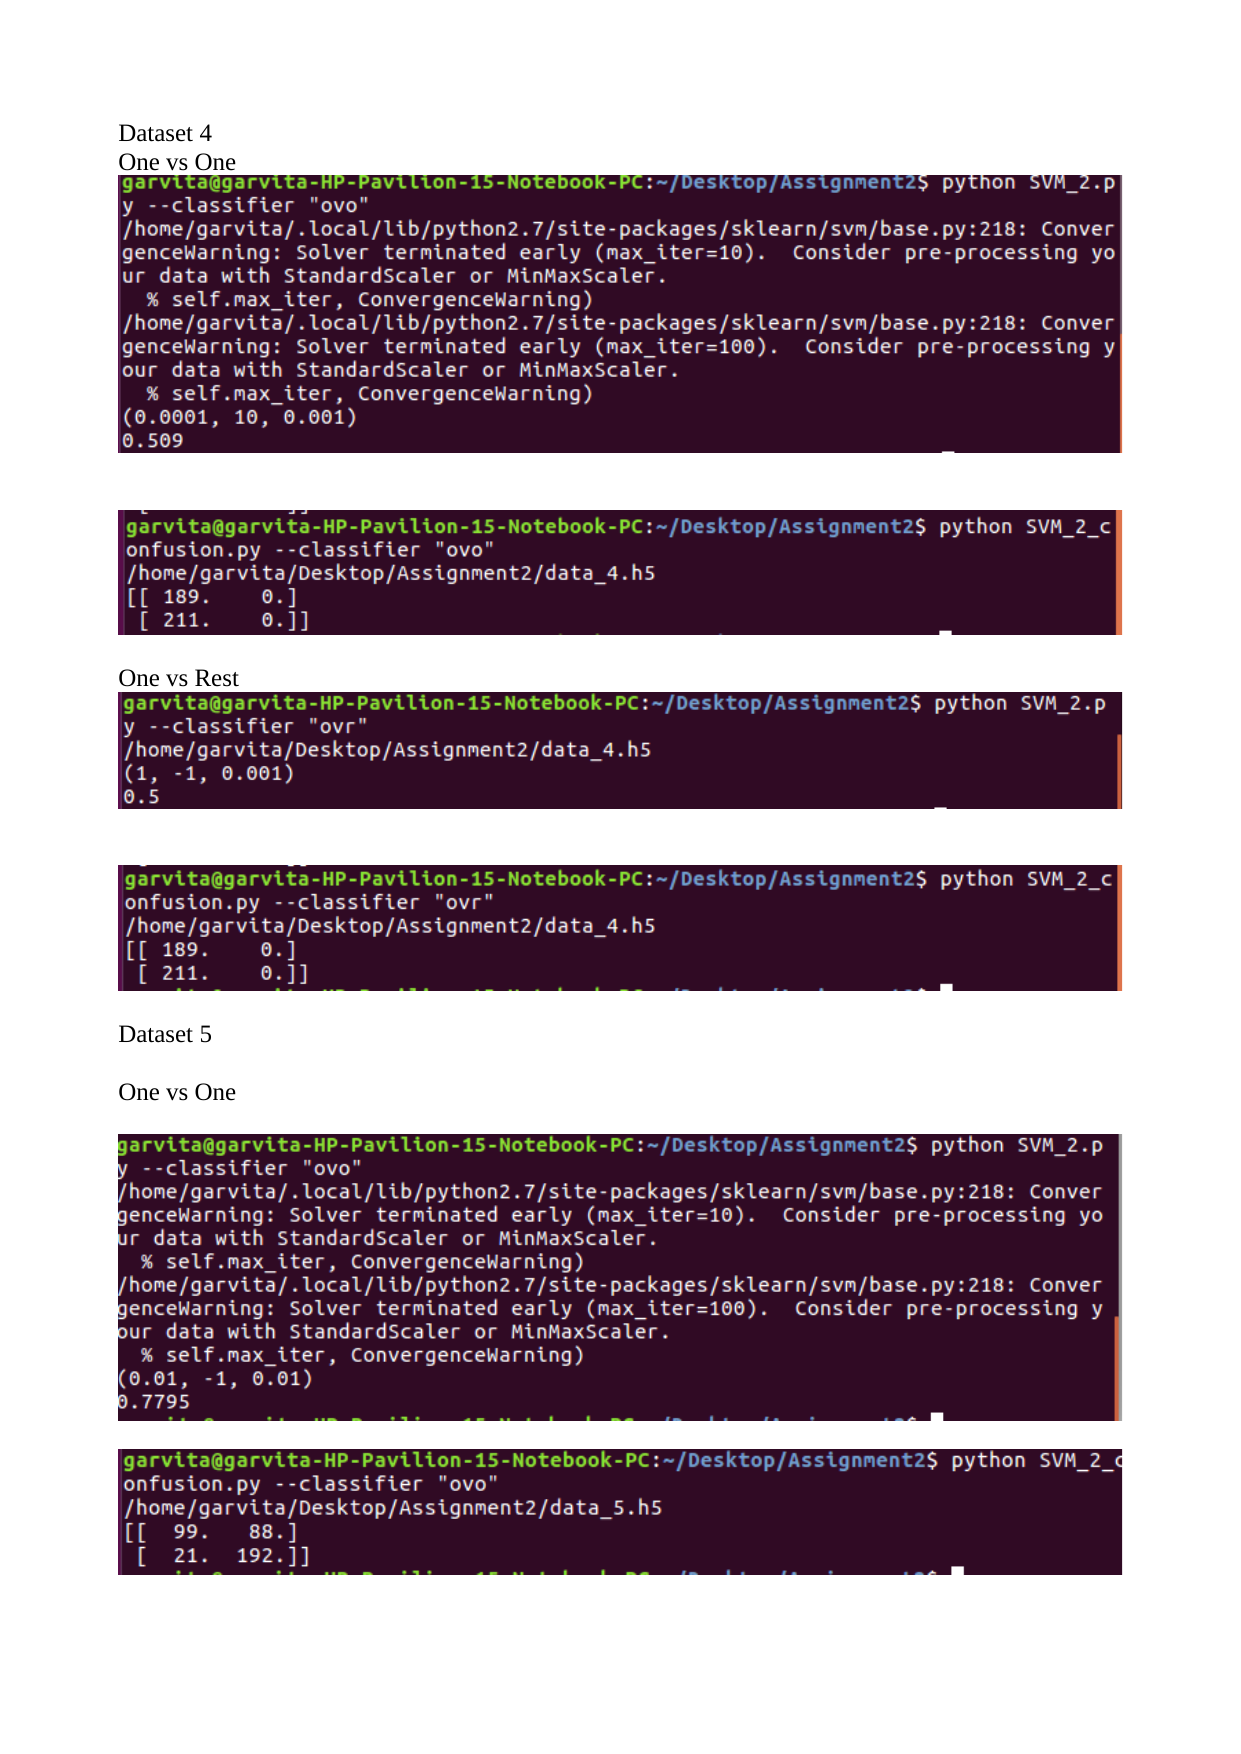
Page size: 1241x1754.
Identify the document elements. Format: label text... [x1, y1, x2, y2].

picture [118, 865, 1123, 991]
text One vs One [118, 1077, 1122, 1105]
text Dataset 5 [118, 1019, 1122, 1048]
picture [118, 510, 1123, 635]
picture [118, 1449, 1123, 1575]
text One vs One [118, 147, 1122, 175]
picture [118, 692, 1123, 809]
text One vs Rest [118, 663, 1122, 692]
text Dataset 4 [118, 118, 1122, 147]
picture [118, 1134, 1123, 1421]
picture [118, 175, 1123, 453]
